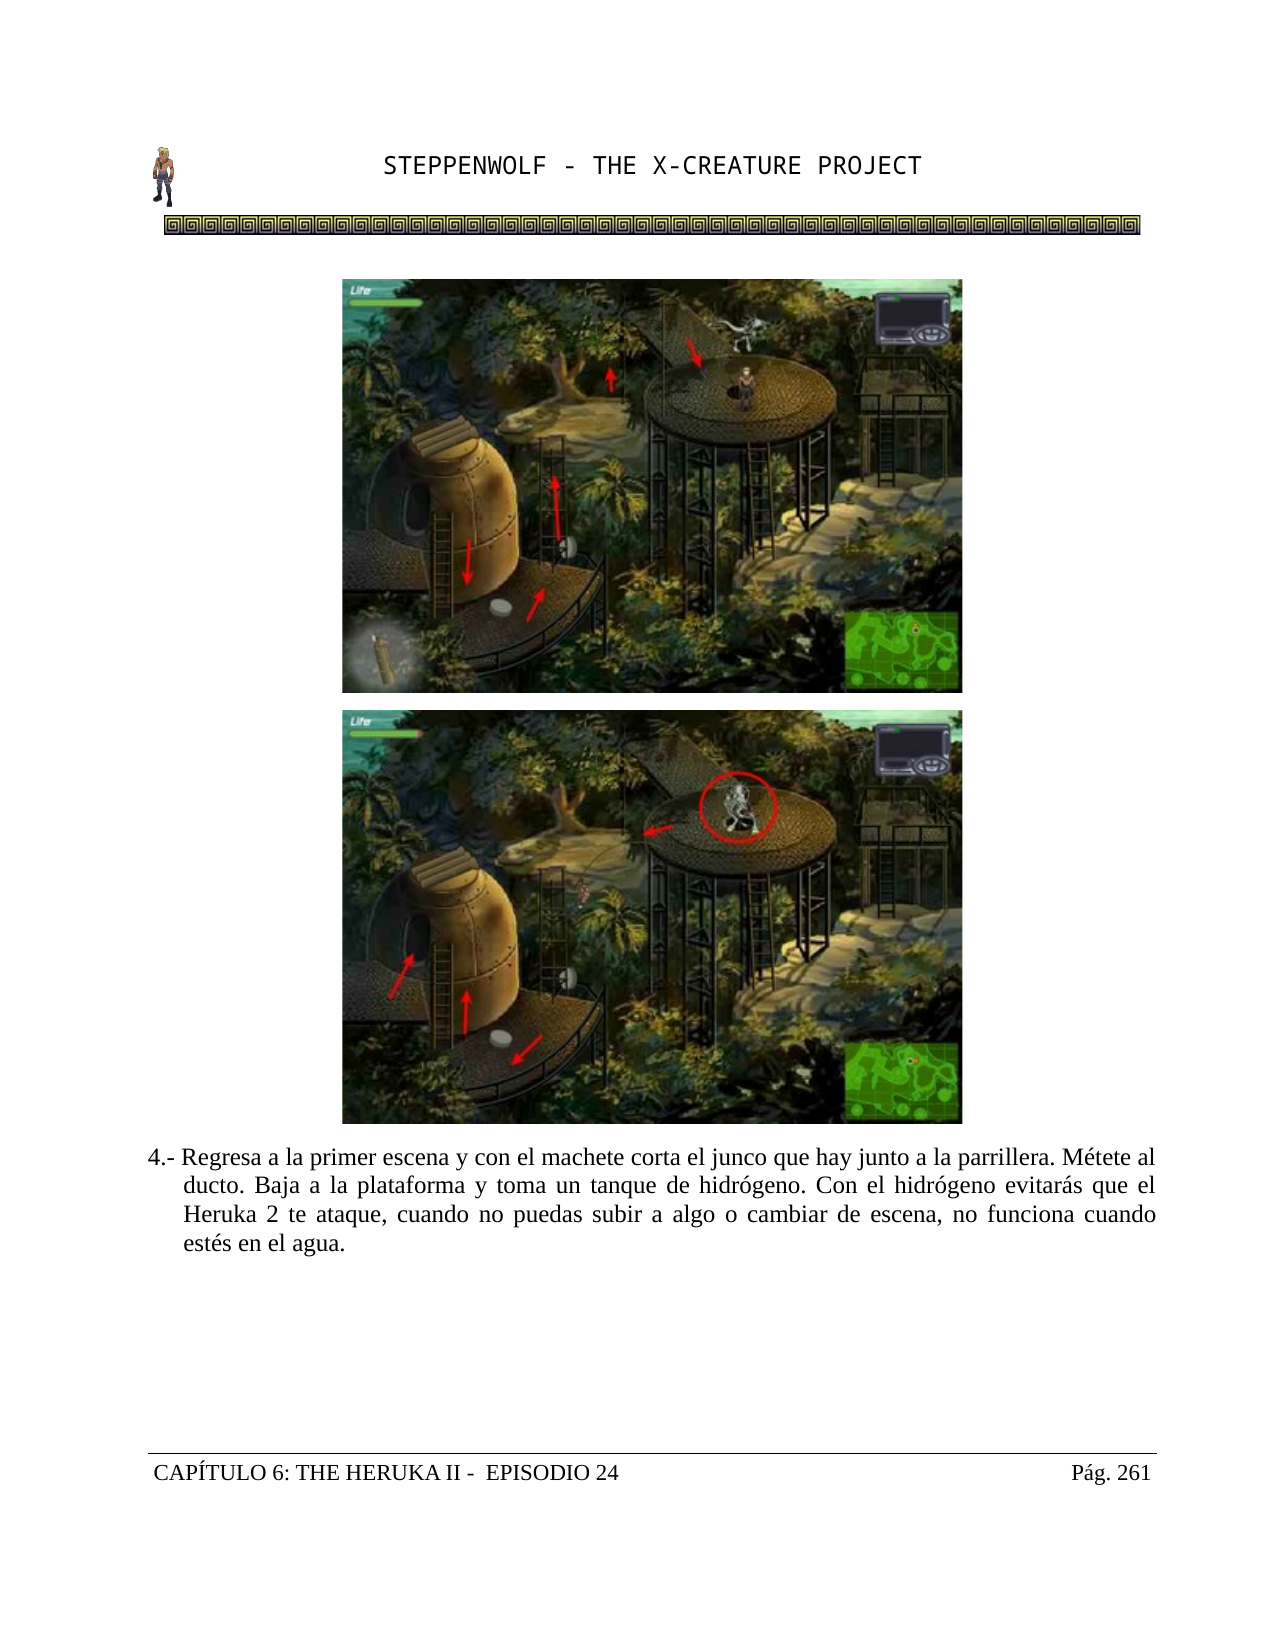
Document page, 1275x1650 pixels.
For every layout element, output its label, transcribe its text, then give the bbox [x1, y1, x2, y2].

text 4.- Regresa a la primer escena y con el machete corta el junco que hay junto a la parrillera. Métete al ducto. Baja a la plataforma y toma un tanque de hidrógeno. Con el hidrógeno evitarás que el Heruka 2 te ataque, cuando no puedas subir a algo o cambiar de escena, no funciona cuando estés en el agua. [148, 1142, 1157, 1257]
picture [147, 147, 181, 207]
picture [164, 215, 1141, 235]
picture [342, 710, 963, 1124]
picture [342, 279, 963, 693]
